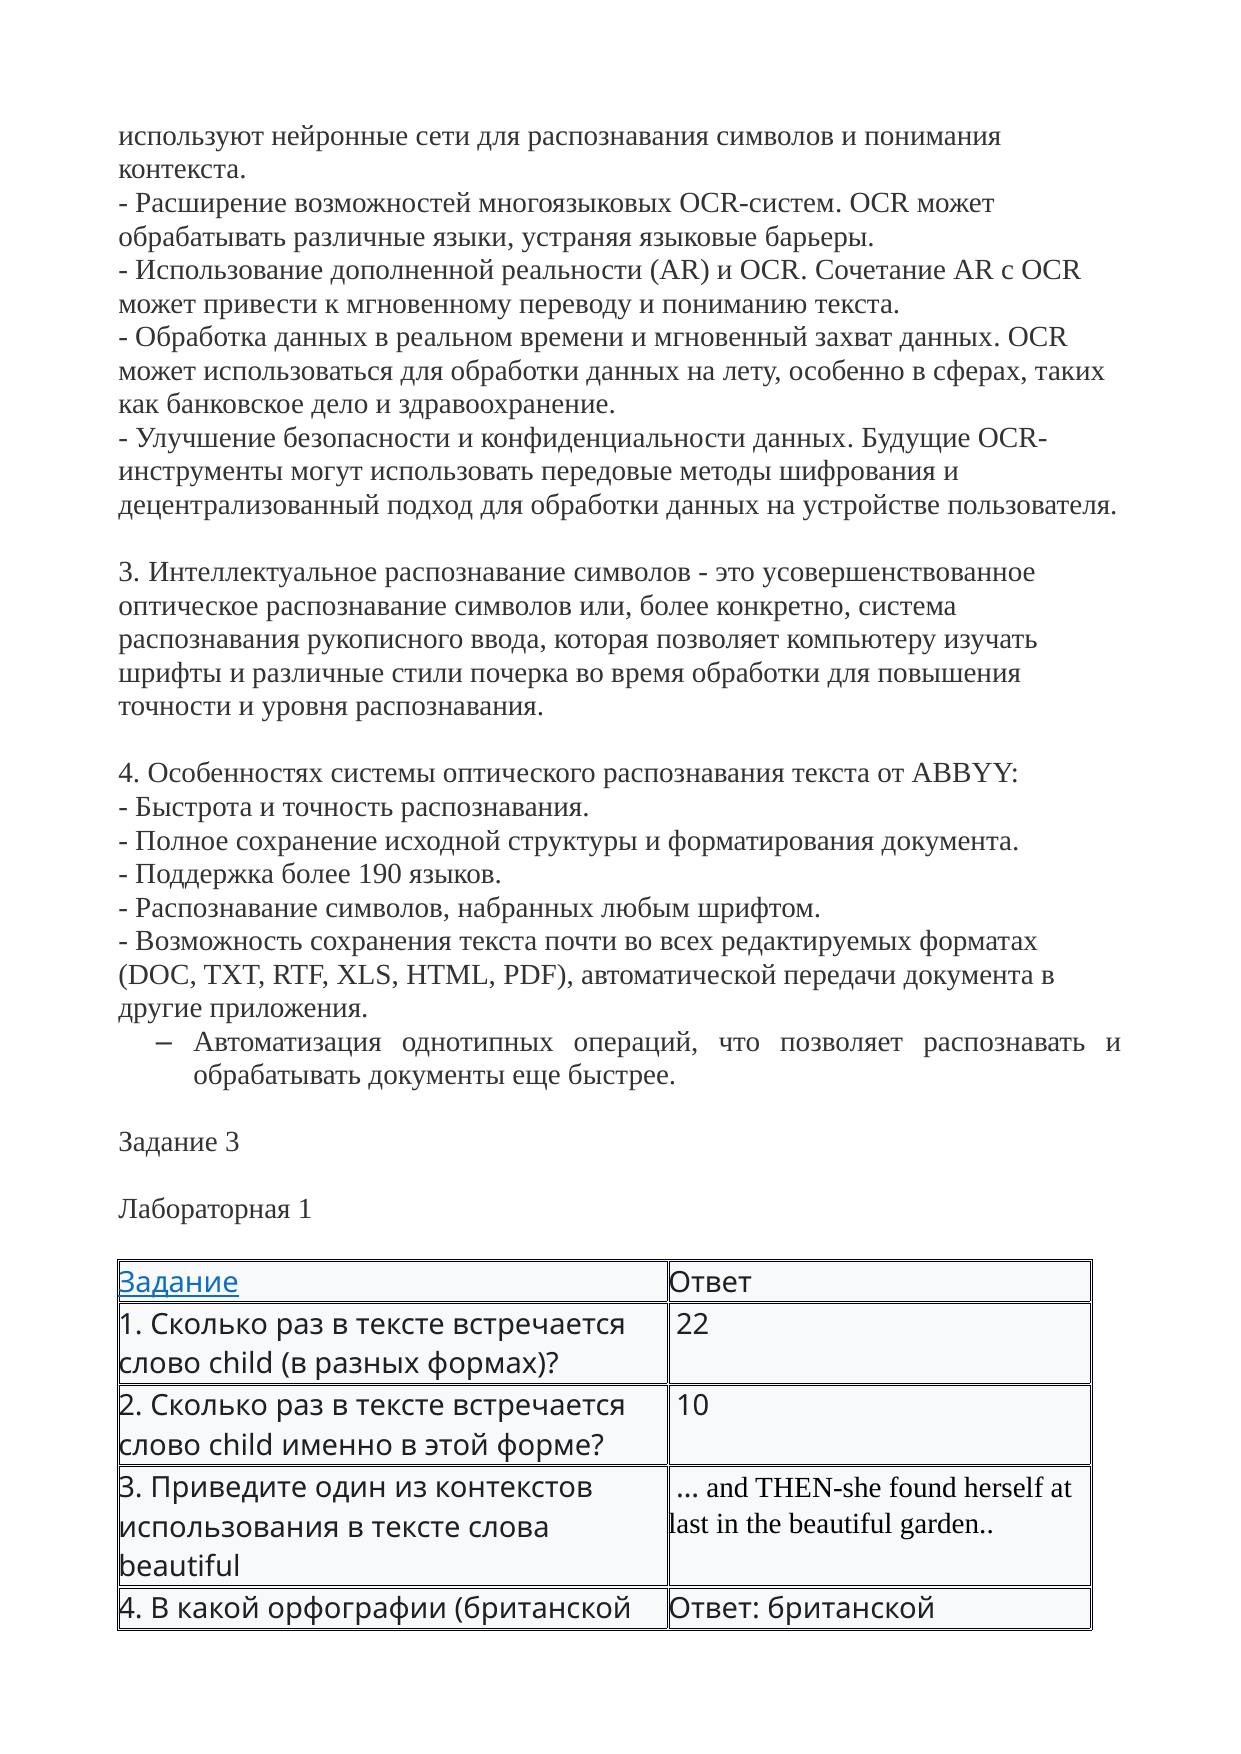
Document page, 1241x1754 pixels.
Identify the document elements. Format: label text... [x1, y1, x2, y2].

table_cell 3. Приведите один из контекстов использования в тексте слова beautiful [120, 1467, 667, 1585]
table_cell 4. В какой орфографии (британской [120, 1589, 667, 1627]
table_header Ответ [670, 1262, 1090, 1301]
text используют нейронные сети для распознавания символов и понимания контекста. [118, 118, 1122, 185]
table_cell … and THEN-she found herself at last in the beautiful garden.. [670, 1467, 1090, 1585]
table_cell 2. Сколько раз в тексте встречается слово child именно в этой форме? [120, 1386, 667, 1464]
text - Обработка данных в реальном времени и мгновенный захват данных. OCR может использоваться для обработки данных на лету, особенно в сферах, таких как банковское дело и здравоохранение. [118, 319, 1122, 420]
text Лабораторная 1 [118, 1192, 1122, 1225]
text - Распознавание символов, набранных любым шрифтом. [118, 890, 1122, 923]
table_cell 22 [670, 1304, 1090, 1382]
text - Быстрота и точность распознавания. [118, 789, 1122, 823]
table_cell Ответ: британской [670, 1589, 1090, 1627]
text - Расширение возможностей многоязыковых OCR-систем. OCR может обрабатывать различные языки, устраняя языковые барьеры. [118, 185, 1122, 252]
text 3. Интеллектуальное распознавание символов - это усовершенствованное оптическое распознавание символов или, более конкретно, система распознавания рукописного ввода, которая позволяет компьютеру изучать шрифты и различные стили почерка во время обработки для повышения точности и уровня распознавания. [118, 554, 1122, 722]
text - Поддержка более 190 языков. [118, 856, 1122, 890]
table_header Задание [120, 1262, 667, 1301]
text Задание 3 [118, 1124, 1122, 1158]
text - Улучшение безопасности и конфиденциальности данных. Будущие OCR-инструменты могут использовать передовые методы шифрования и децентрализованный подход для обработки данных на устройстве пользователя. [118, 420, 1122, 521]
text - Возможность сохранения текста почти во всех редактируемых форматах (DOC, TXT, RTF, XLS, HTML, PDF), автоматической передачи документа в другие приложения. [118, 923, 1122, 1024]
table_cell 1. Сколько раз в тексте встречается слово child (в разных формах)? [120, 1304, 667, 1382]
table_cell 10 [670, 1386, 1090, 1464]
text - Использование дополненной реальности (AR) и OCR. Сочетание AR с OCR может привести к мгновенному переводу и пониманию текста. [118, 252, 1122, 319]
text - Полное сохранение исходной структуры и форматирования документа. [118, 823, 1122, 856]
list Автоматизация однотипных операций, что позволяет распознавать и обрабатывать документы еще быстрее. [156, 1024, 1122, 1091]
text 4. Особенностях системы оптического распознавания текста от ABBYY: [118, 756, 1122, 789]
